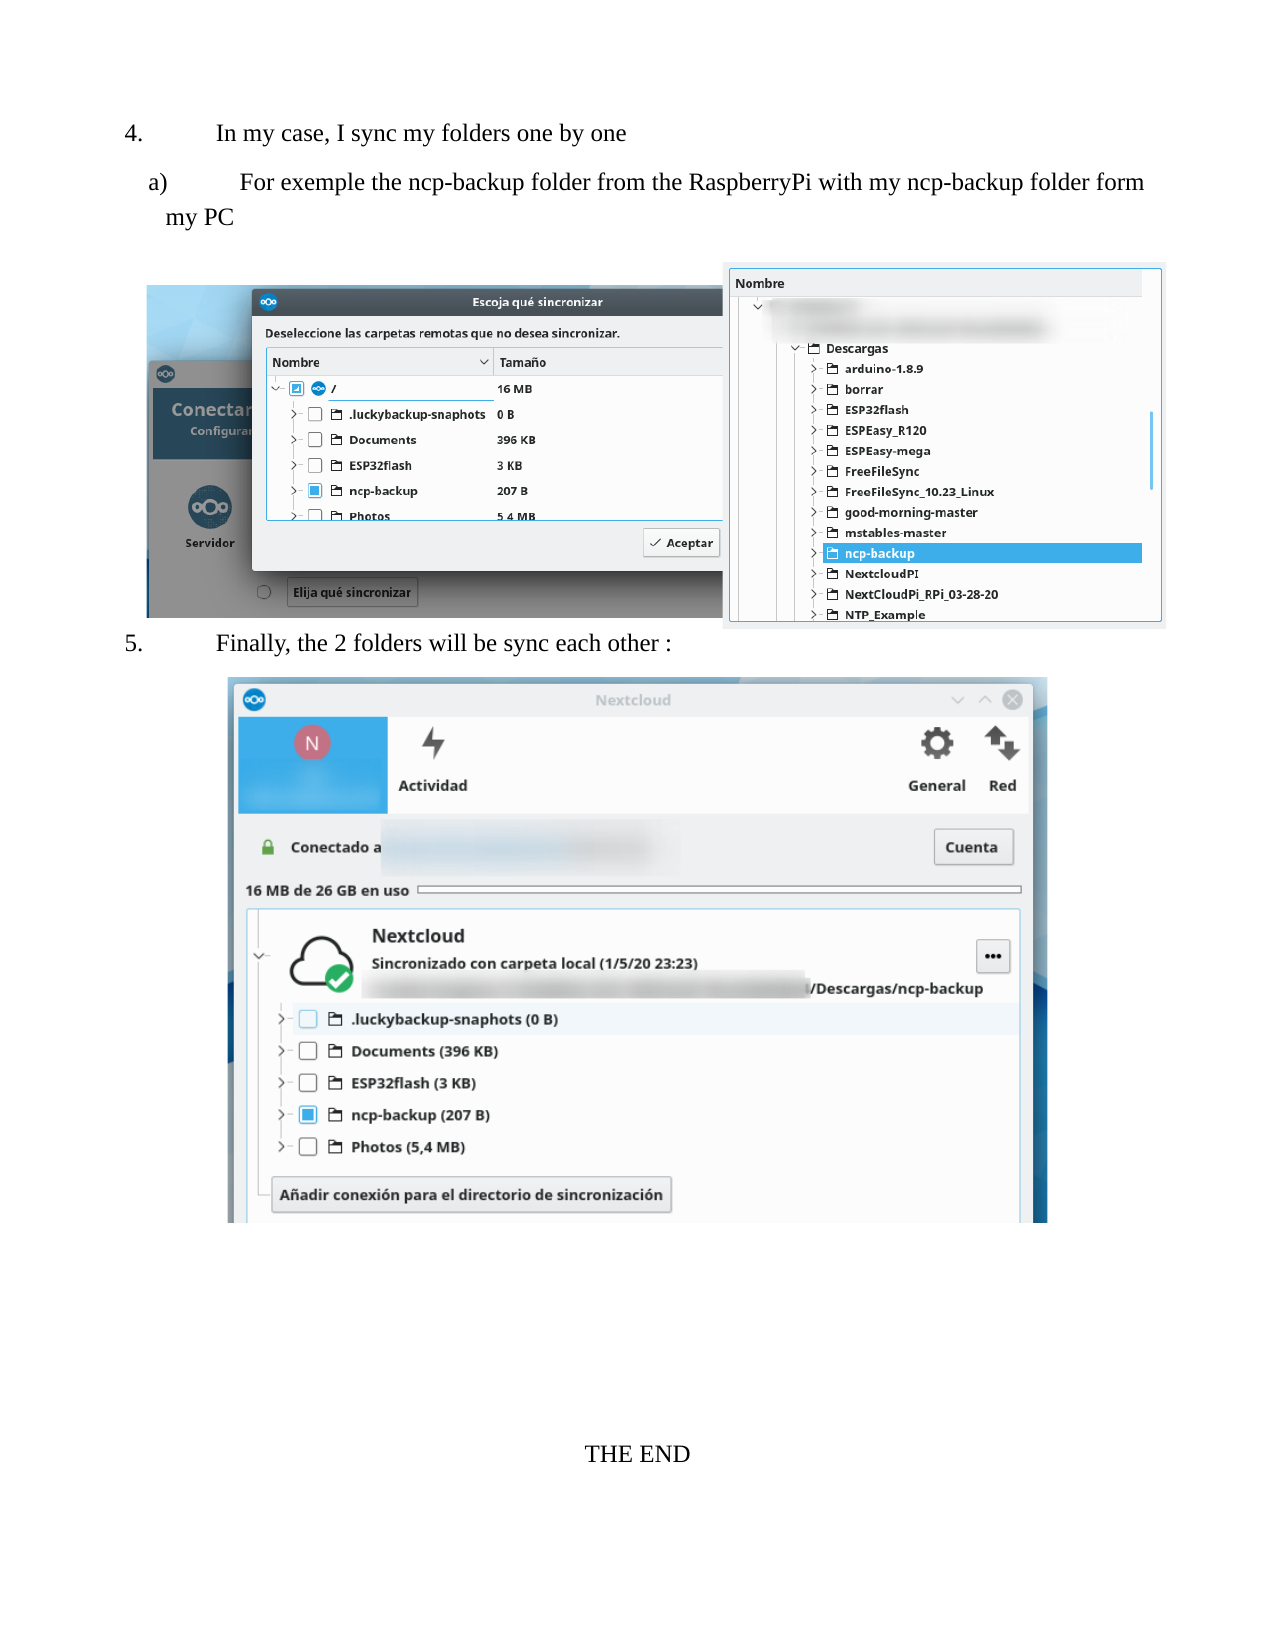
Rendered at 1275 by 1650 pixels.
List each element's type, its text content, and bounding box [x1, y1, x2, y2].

text THE END [118, 1439, 1157, 1468]
picture [227, 677, 1048, 1223]
list In my case, I sync my folders one by one [118, 118, 1157, 147]
picture [146, 262, 1167, 629]
list For exemple the ncp-backup folder from the RaspberryPi with my ncp-backup folder form my PC [142, 167, 1157, 230]
list Finally, the 2 folders will be sync each other : [118, 251, 1157, 657]
